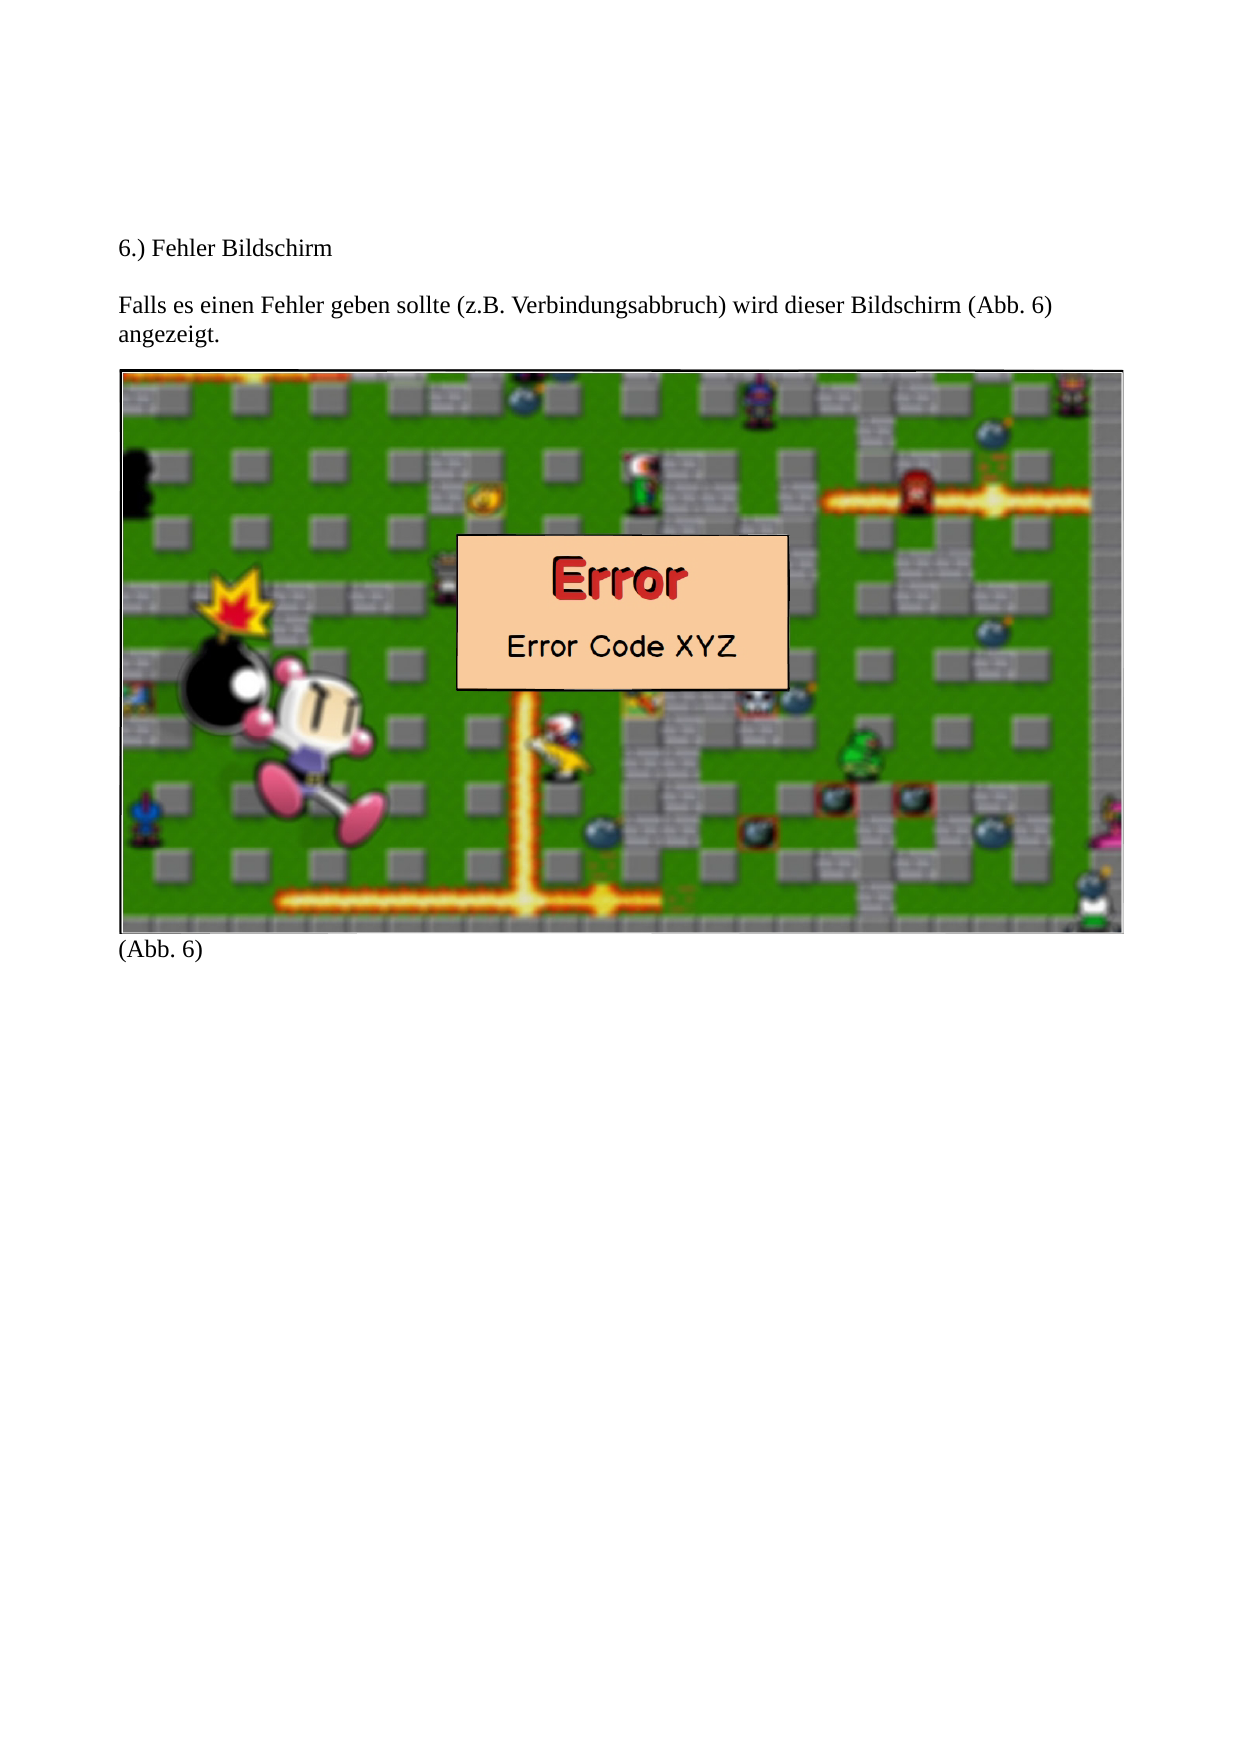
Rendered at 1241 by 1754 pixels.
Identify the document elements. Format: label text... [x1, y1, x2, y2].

text Falls es einen Fehler geben sollte (z.B. Verbindungsabbruch) wird dieser Bildschirm (Abb. 6) angezeigt. [118, 291, 1122, 348]
text 6.) Fehler Bildschirm [118, 233, 1122, 262]
text (Abb. 6) [118, 348, 1122, 963]
